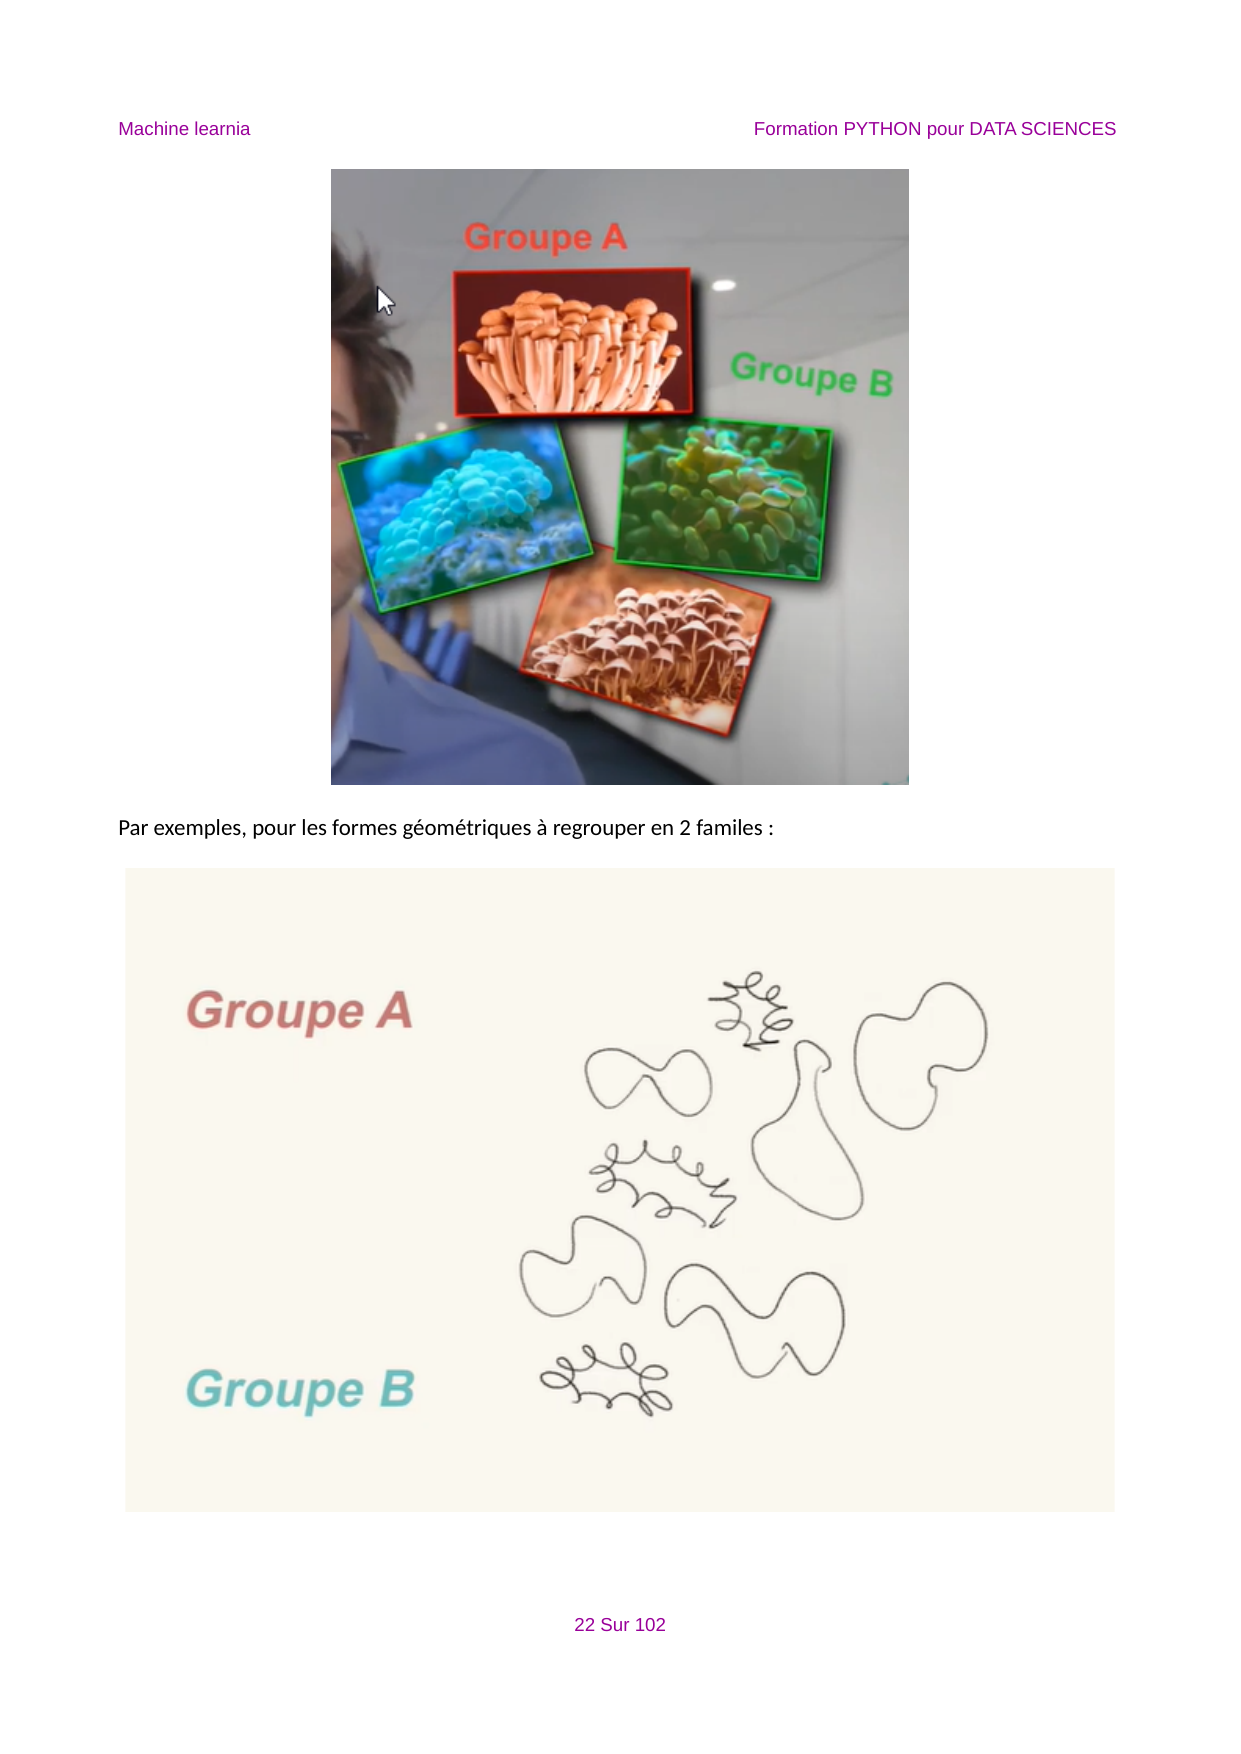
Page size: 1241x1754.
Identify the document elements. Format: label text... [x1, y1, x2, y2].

text Par exemples, pour les formes géométriques à regrouper en 2 familes : [118, 813, 1122, 841]
picture [331, 169, 909, 785]
picture [125, 868, 1115, 1512]
